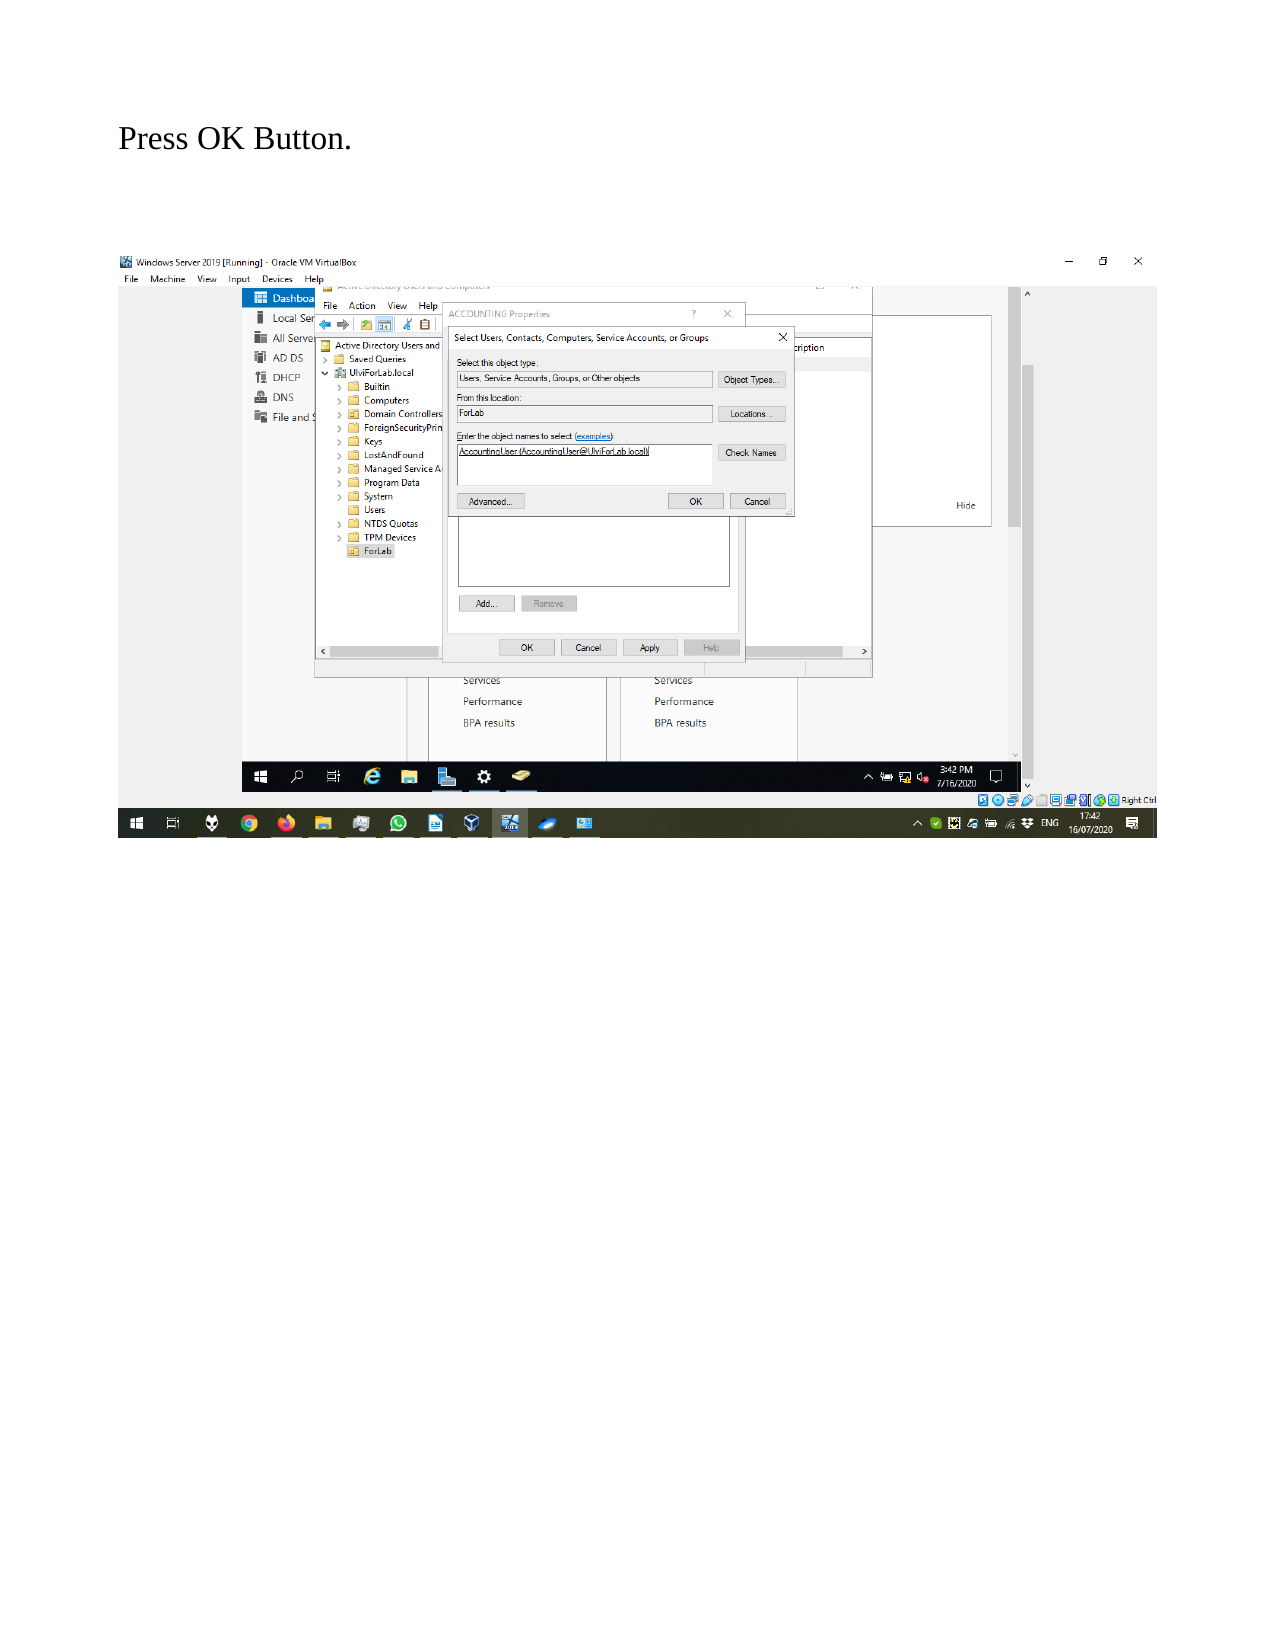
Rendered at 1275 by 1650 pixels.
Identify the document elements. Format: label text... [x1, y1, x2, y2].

text Press OK Button. [118, 118, 1157, 156]
picture [118, 253, 1157, 838]
